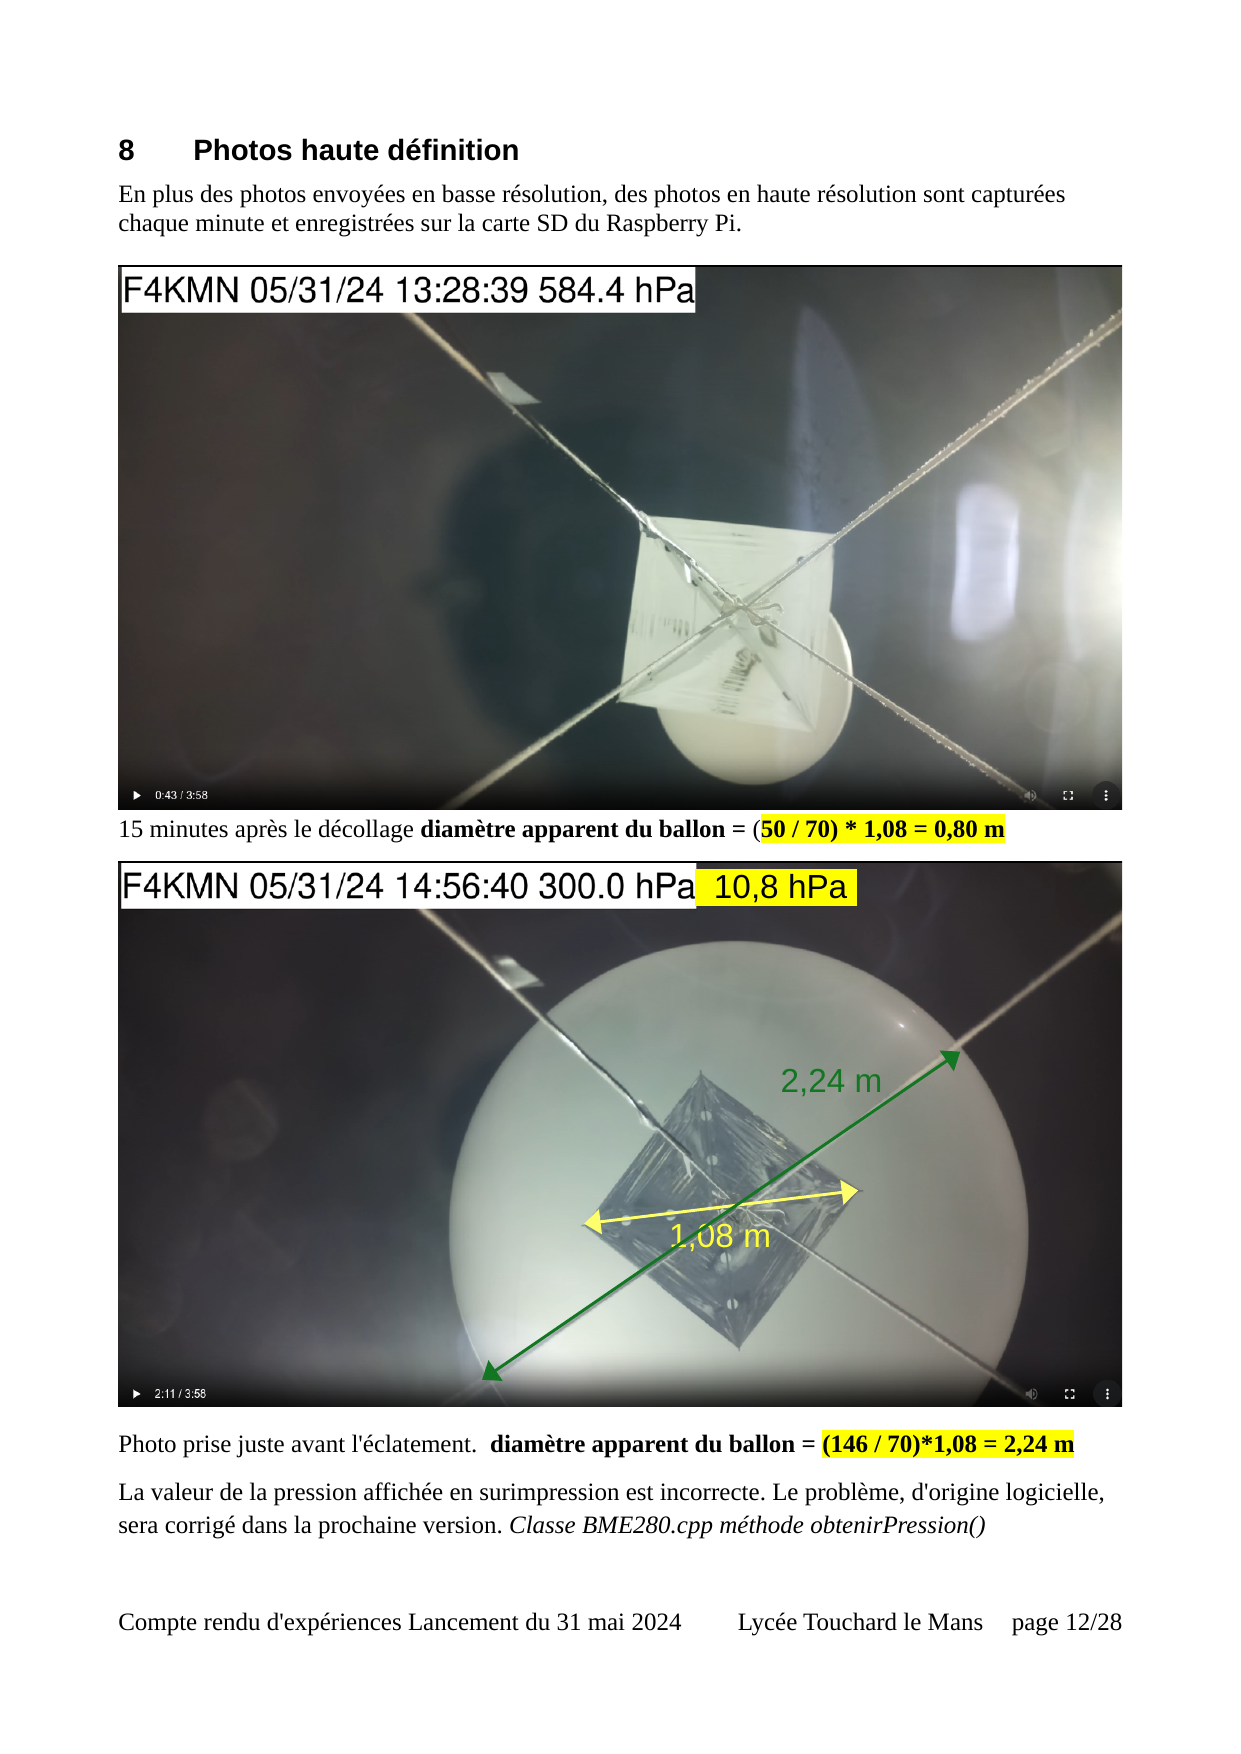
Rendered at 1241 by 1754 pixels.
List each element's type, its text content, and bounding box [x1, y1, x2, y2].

picture [118, 265, 1123, 810]
subtitle Photos haute définition [118, 133, 1122, 166]
picture [118, 861, 1123, 1407]
text En plus des photos envoyées en basse résolution, des photos en haute résolution sont capturées chaque minute et enregistrées sur la carte SD du Raspberry Pi. [118, 179, 1122, 236]
text Photo prise juste avant l'éclatement. diamètre apparent du ballon = (146 / 70)*1,08 = 2,24 m [118, 1407, 1122, 1458]
text La valeur de la pression affichée en surimpression est incorrecte. Le problème, d'origine logicielle, sera corrigé dans la prochaine version. Classe BME280.cpp méthode obtenirPression() [118, 1477, 1122, 1539]
text 15 minutes après le décollage diamètre apparent du ballon = (50 / 70) * 1,08 = 0,80 m [118, 810, 1122, 843]
